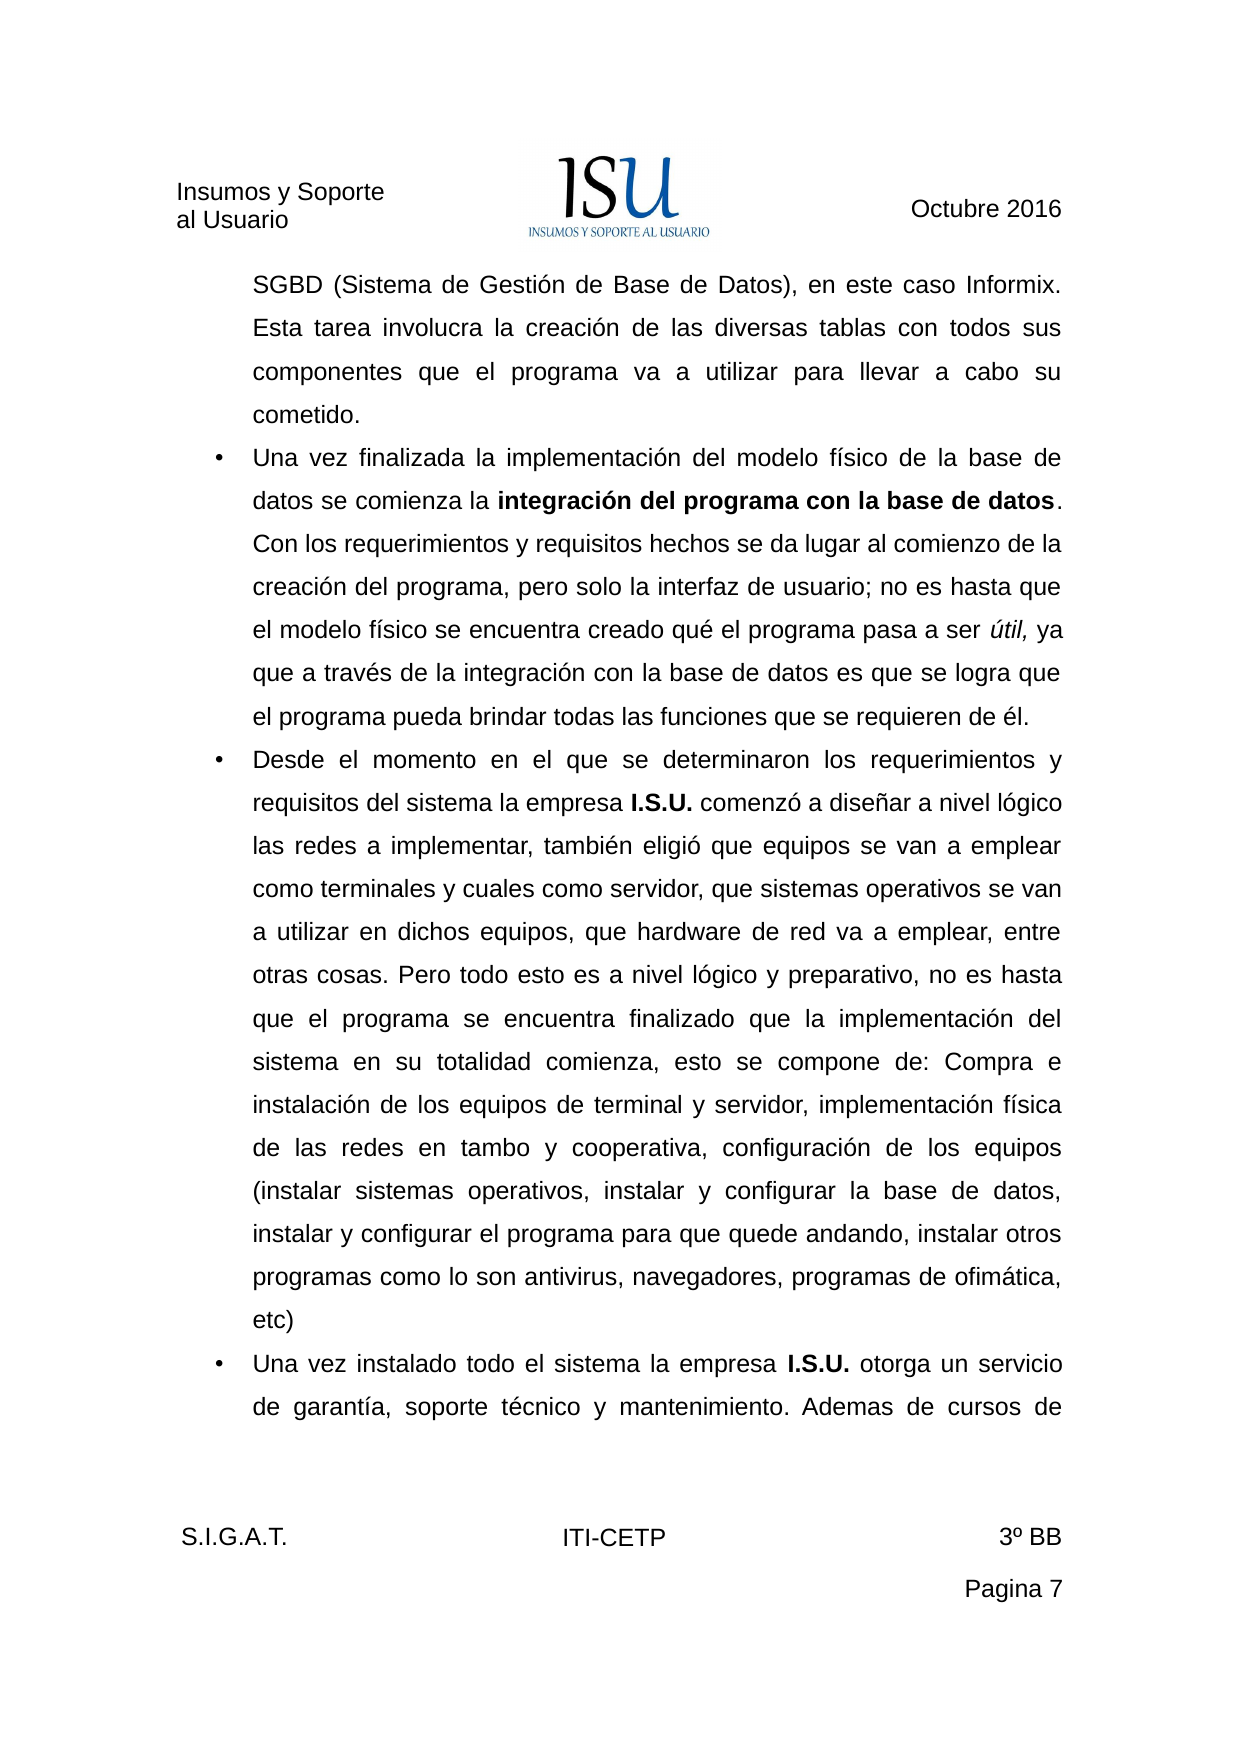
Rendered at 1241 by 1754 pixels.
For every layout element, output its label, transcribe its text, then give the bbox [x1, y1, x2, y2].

list SGBD (Sistema de Gestión de Base de Datos), en este caso Informix. Esta tarea involucra la creación de las diversas tablas con todos sus componentes que el programa va a utilizar para llevar a cabo su cometido. [215, 270, 1063, 428]
picture [517, 138, 723, 252]
list Una vez instalado todo el sistema la empresa I.S.U. otorga un servicio de garantía, soporte técnico y mantenimiento. Ademas de cursos de [215, 1348, 1063, 1421]
list Una vez finalizada la implementación del modelo físico de la base de datos se comienza la integración del programa con la base de datos. Con los requerimientos y requisitos hechos se da lugar al comienzo de la creación del programa, pero solo la interfaz de usuario; no es hasta que el modelo físico se encuentra creado qué el programa pasa a ser útil, ya que a través de la integración con la base de datos es que se logra que el programa pueda brindar todas las funciones que se requieren de él. [215, 443, 1063, 730]
list Desde el momento en el que se determinaron los requerimientos y requisitos del sistema la empresa I.S.U. comenzó a diseñar a nivel lógico las redes a implementar, también eligió que equipos se van a emplear como terminales y cuales como servidor, que sistemas operativos se van a utilizar en dichos equipos, que hardware de red va a emplear, entre otras cosas. Pero todo esto es a nivel lógico y preparativo, no es hasta que el programa se encuentra finalizado que la implementación del sistema en su totalidad comienza, esto se compone de: Compra e instalación de los equipos de terminal y servidor, implementación física de las redes en tambo y cooperativa, configuración de los equipos (instalar sistemas operativos, instalar y configurar la base de datos, instalar y configurar el programa para que quede andando, instalar otros programas como lo son antivirus, navegadores, programas de ofimática, etc) [215, 745, 1063, 1334]
